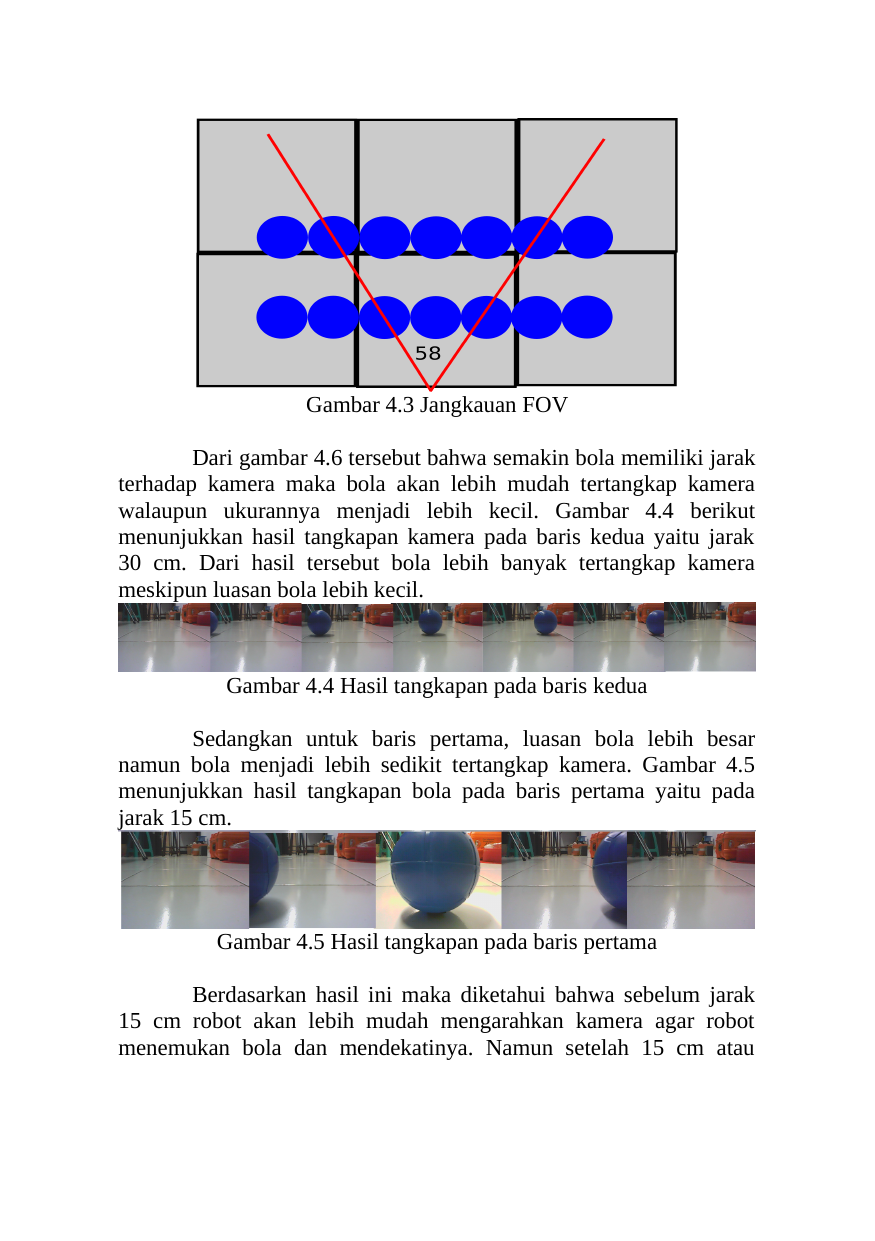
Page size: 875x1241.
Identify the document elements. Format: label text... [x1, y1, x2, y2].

text Gambar 4.4 Hasil tangkapan pada baris kedua [118, 672, 756, 698]
text Sedangkan untuk baris pertama, luasan bola lebih besar namun bola menjadi lebih sedikit tertangkap kamera. Gambar 4.5 menunjukkan hasil tangkapan bola pada baris pertama yaitu pada jarak 15 cm. [118, 724, 756, 830]
text Dari gambar 4.6 tersebut bahwa semakin bola memiliki jarak terhadap kamera maka bola akan lebih mudah tertangkap kamera walaupun ukurannya menjadi lebih kecil. Gambar 4.4 berikut menunjukkan hasil tangkapan kamera pada baris kedua yaitu jarak 30 cm. Dari hasil tersebut bola lebih banyak tertangkap kamera meskipun luasan bola lebih kecil. [118, 444, 756, 602]
picture [196, 118, 678, 392]
text Gambar 4.5 Hasil tangkapan pada baris pertama [118, 929, 756, 954]
text Gambar 4.3 Jangkauan FOV [118, 118, 756, 418]
picture [118, 602, 756, 672]
picture [118, 830, 756, 929]
text Berdasarkan hasil ini maka diketahui bahwa sebelum jarak 15 cm robot akan lebih mudah mengarahkan kamera agar robot menemukan bola dan mendekatinya. Namun setelah 15 cm atau [118, 981, 756, 1060]
